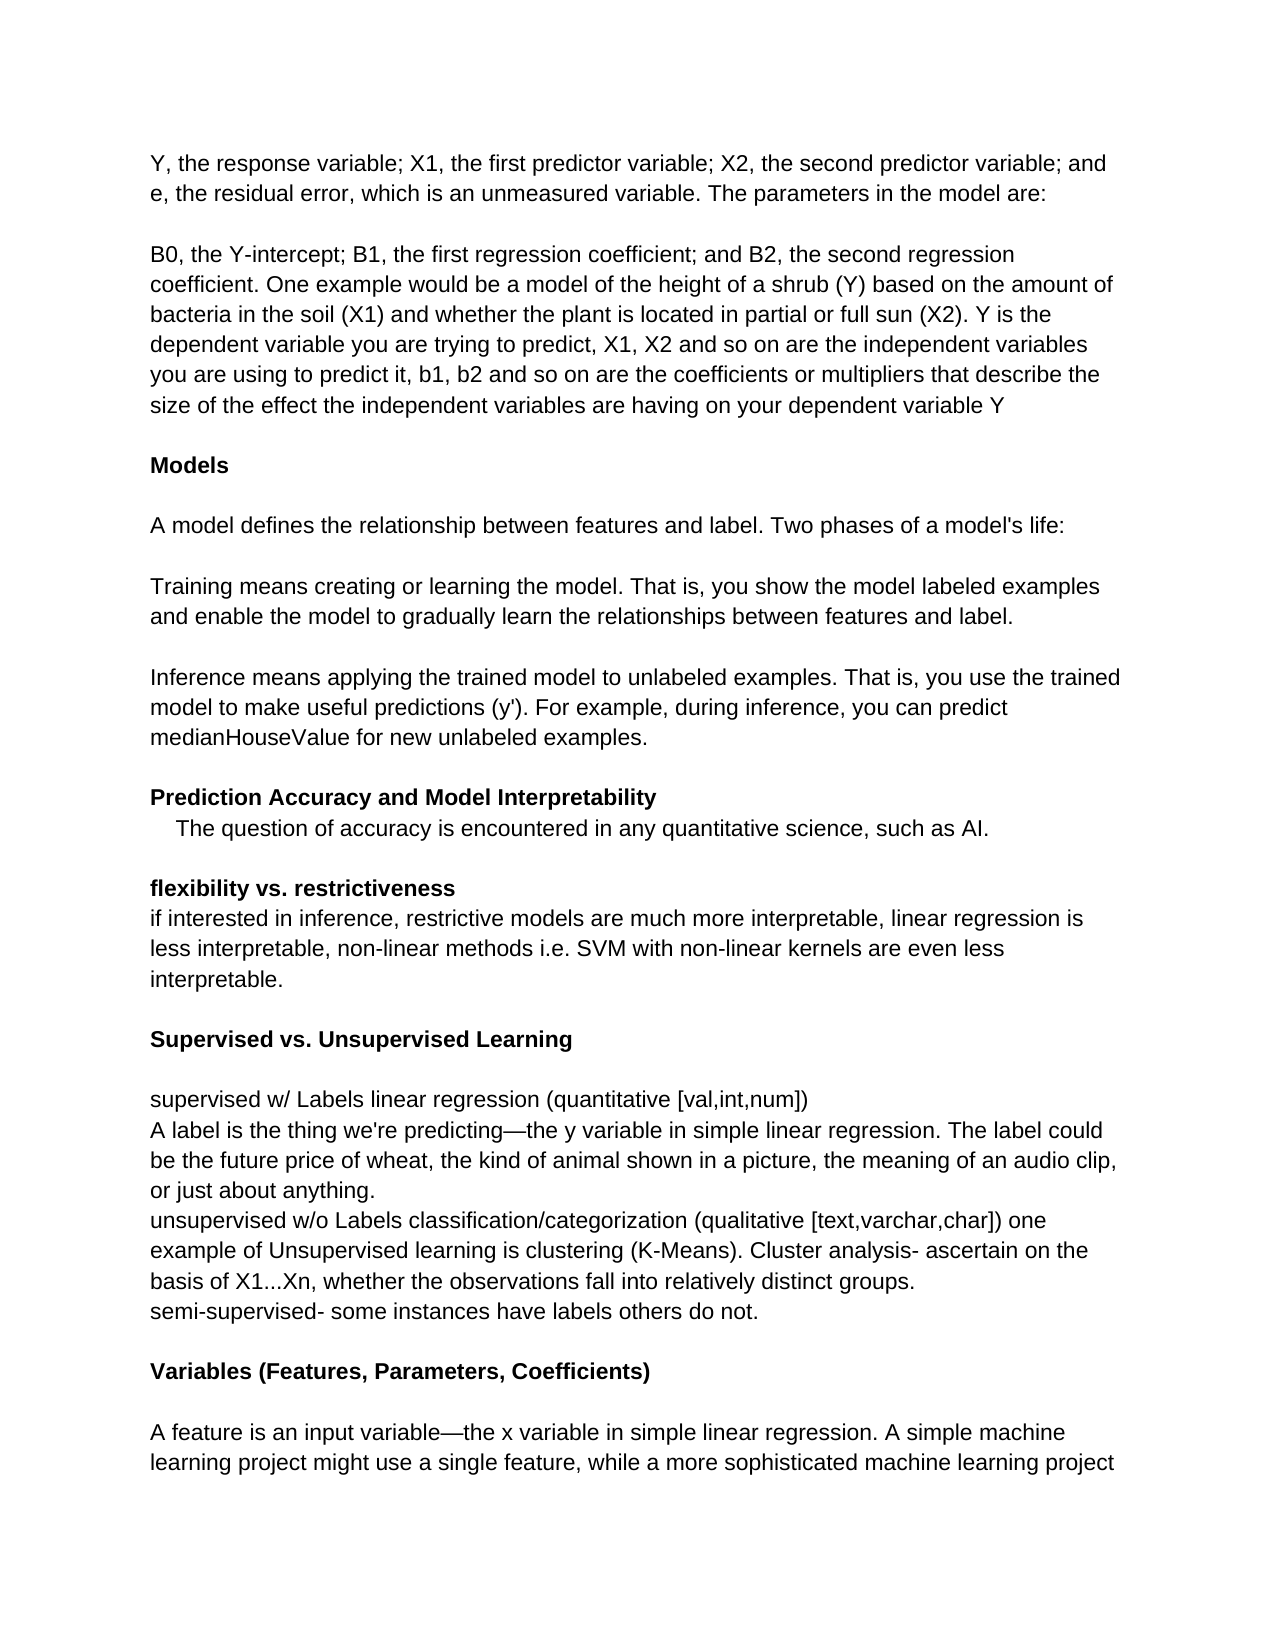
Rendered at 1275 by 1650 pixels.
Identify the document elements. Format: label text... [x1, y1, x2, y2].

text Supervised vs. Unsupervised Learning supervised w/ Labels linear regression (quantitative [val,int,num]) A label is the thing we're predicting—the y variable in simple linear regression. The label could be the future price of wheat, the kind of animal shown in a picture, the meaning of an audio clip, or just about anything. unsupervised w/o Labels classification/categorization (qualitative [text,varchar,char]) one example of Unsupervised learning is clustering (K-Means). Cluster analysis- ascertain on the basis of X1...Xn, whether the observations fall into relatively distinct groups. semi-supervised- some instances have labels others do not. [150, 996, 1125, 1354]
text flexibility vs. restrictiveness if interested in inference, restrictive models are much more interpretable, linear regression is less interpretable, non-linear methods i.e. SVM with non-linear kernels are even less interpretable. [150, 875, 1125, 992]
text Variables (Features, Parameters, Coefficients) A feature is an input variable—the x variable in simple linear regression. A simple machine learning project might use a single feature, while a more sophisticated machine learning project [150, 1358, 1125, 1475]
text Y, the response variable; X1, the first predictor variable; X2, the second predictor variable; and e, the residual error, which is an unmeasured variable. The parameters in the model are: B0, the Y-intercept; B1, the first regression coefficient; and B2, the second regression coefficient. One example would be a model of the height of a shrub (Y) based on the amount of bacteria in the soil (X1) and whether the plant is located in partial or full sun (X2). Y is the dependent variable you are trying to predict, X1, X2 and so on are the independent variables you are using to predict it, b1, b2 and so on are the coefficients or multipliers that describe the size of the effect the independent variables are having on your dependent variable Y Models A model defines the relationship between features and label. Two phases of a model's life: Training means creating or learning the model. That is, you show the model labeled examples and enable the model to gradually learn the relationships between features and label. Inference means applying the trained model to unlabeled examples. That is, you use the trained model to make useful predictions (y'). For example, during inference, you can predict medianHouseValue for new unlabeled examples. Prediction Accuracy and Model Interpretability The question of accuracy is encountered in any quantitative science, such as AI. [150, 150, 1125, 871]
